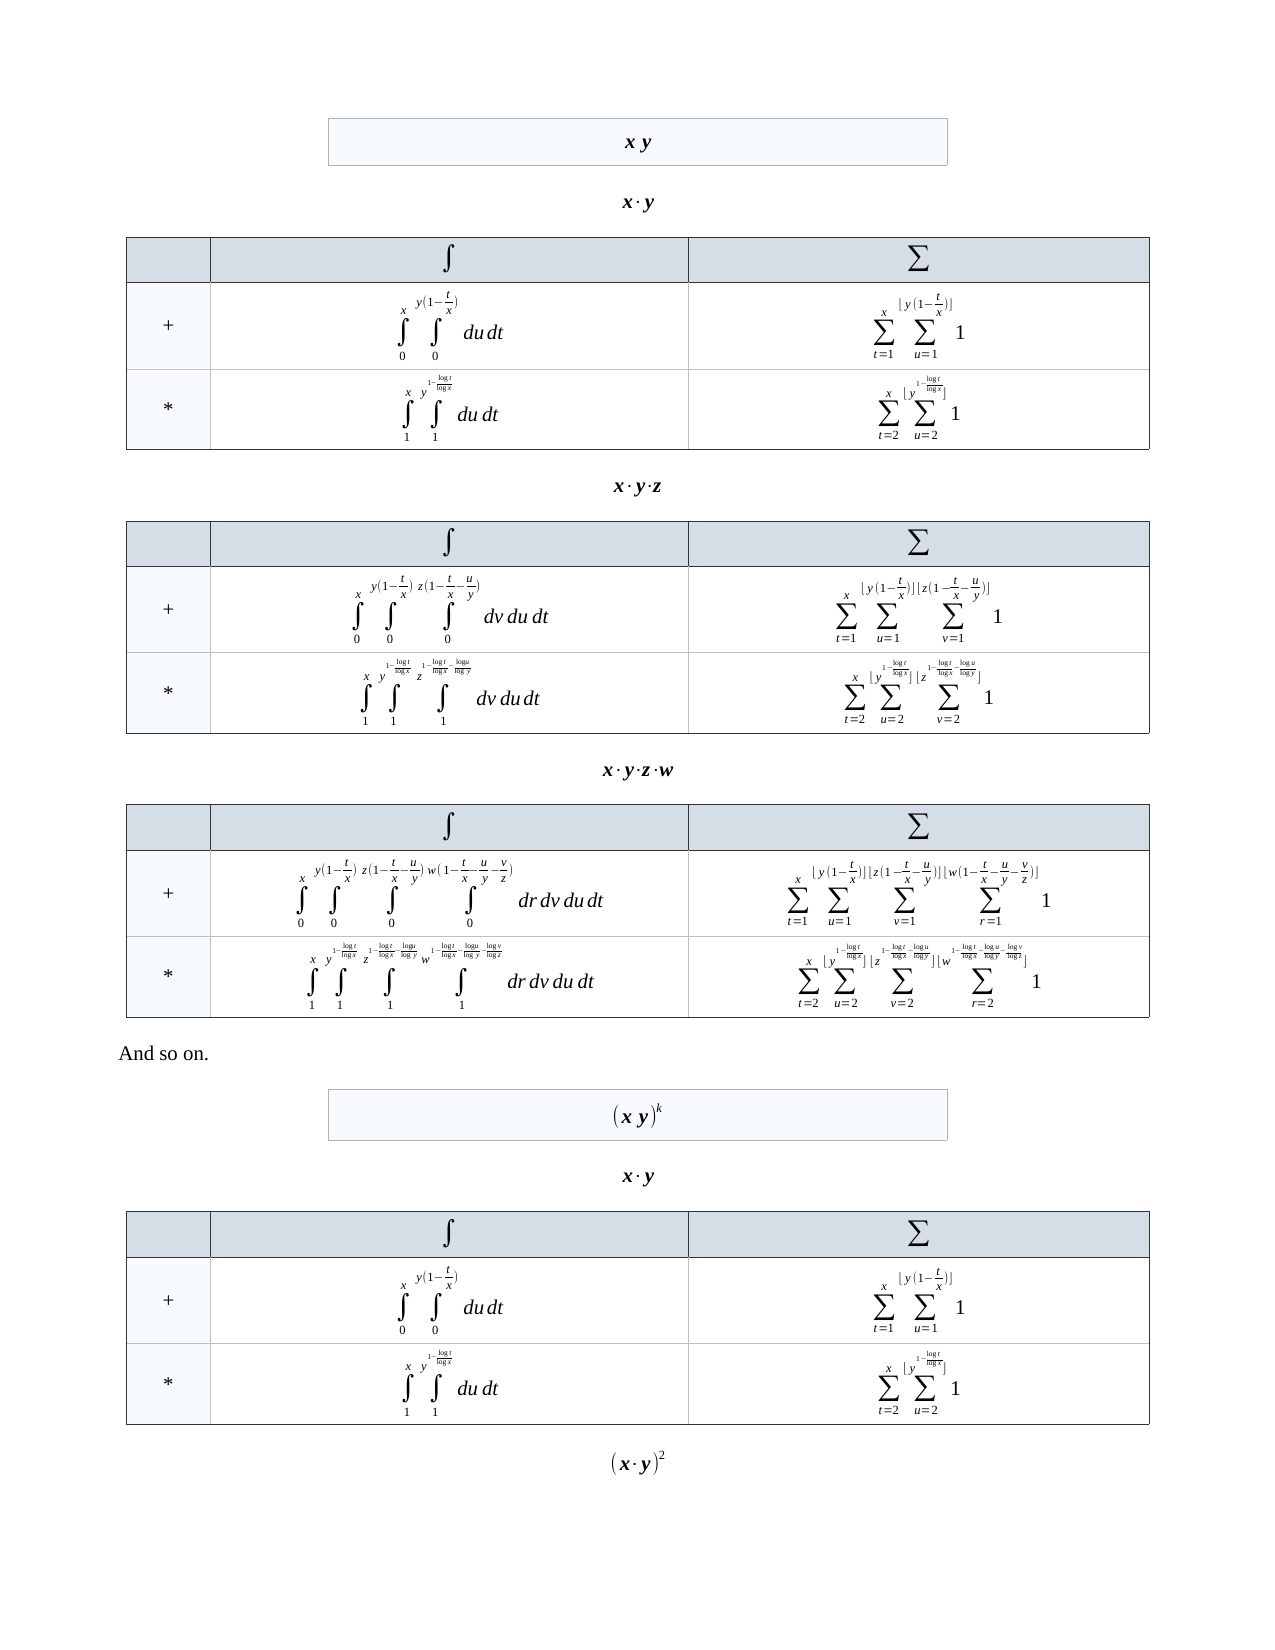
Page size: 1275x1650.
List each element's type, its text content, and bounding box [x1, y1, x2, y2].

table_cell + [127, 851, 210, 936]
table_cell * [127, 1344, 210, 1424]
table_cell + [127, 567, 210, 652]
table_cell [689, 283, 1149, 368]
table_cell [211, 370, 688, 449]
table_cell [689, 653, 1149, 733]
table_cell [689, 1344, 1149, 1424]
table_cell [211, 937, 688, 1017]
table_cell [211, 1344, 688, 1424]
table_header [127, 1212, 210, 1257]
table_cell [211, 1258, 688, 1343]
table_header [211, 238, 688, 282]
table_header [211, 805, 688, 850]
table_cell [211, 653, 688, 733]
table_header [211, 1212, 688, 1257]
table_cell * [127, 370, 210, 449]
table_header [127, 238, 210, 282]
table_cell [211, 851, 688, 936]
table_cell [211, 283, 688, 368]
table_header [211, 522, 688, 566]
table_cell * [127, 937, 210, 1017]
table_header [689, 1212, 1149, 1257]
table_cell + [127, 283, 210, 368]
table_cell + [127, 1258, 210, 1343]
text And so on. [118, 1041, 1157, 1065]
table_header [689, 238, 1149, 282]
table_cell [689, 1258, 1149, 1343]
table_header [127, 805, 210, 850]
table_cell [689, 567, 1149, 652]
table_header [689, 805, 1149, 850]
table_cell [689, 370, 1149, 449]
table_cell [689, 937, 1149, 1017]
table_header [127, 522, 210, 566]
table_cell [689, 851, 1149, 936]
table_cell [211, 567, 688, 652]
table_cell * [127, 653, 210, 733]
table_header [689, 522, 1149, 566]
